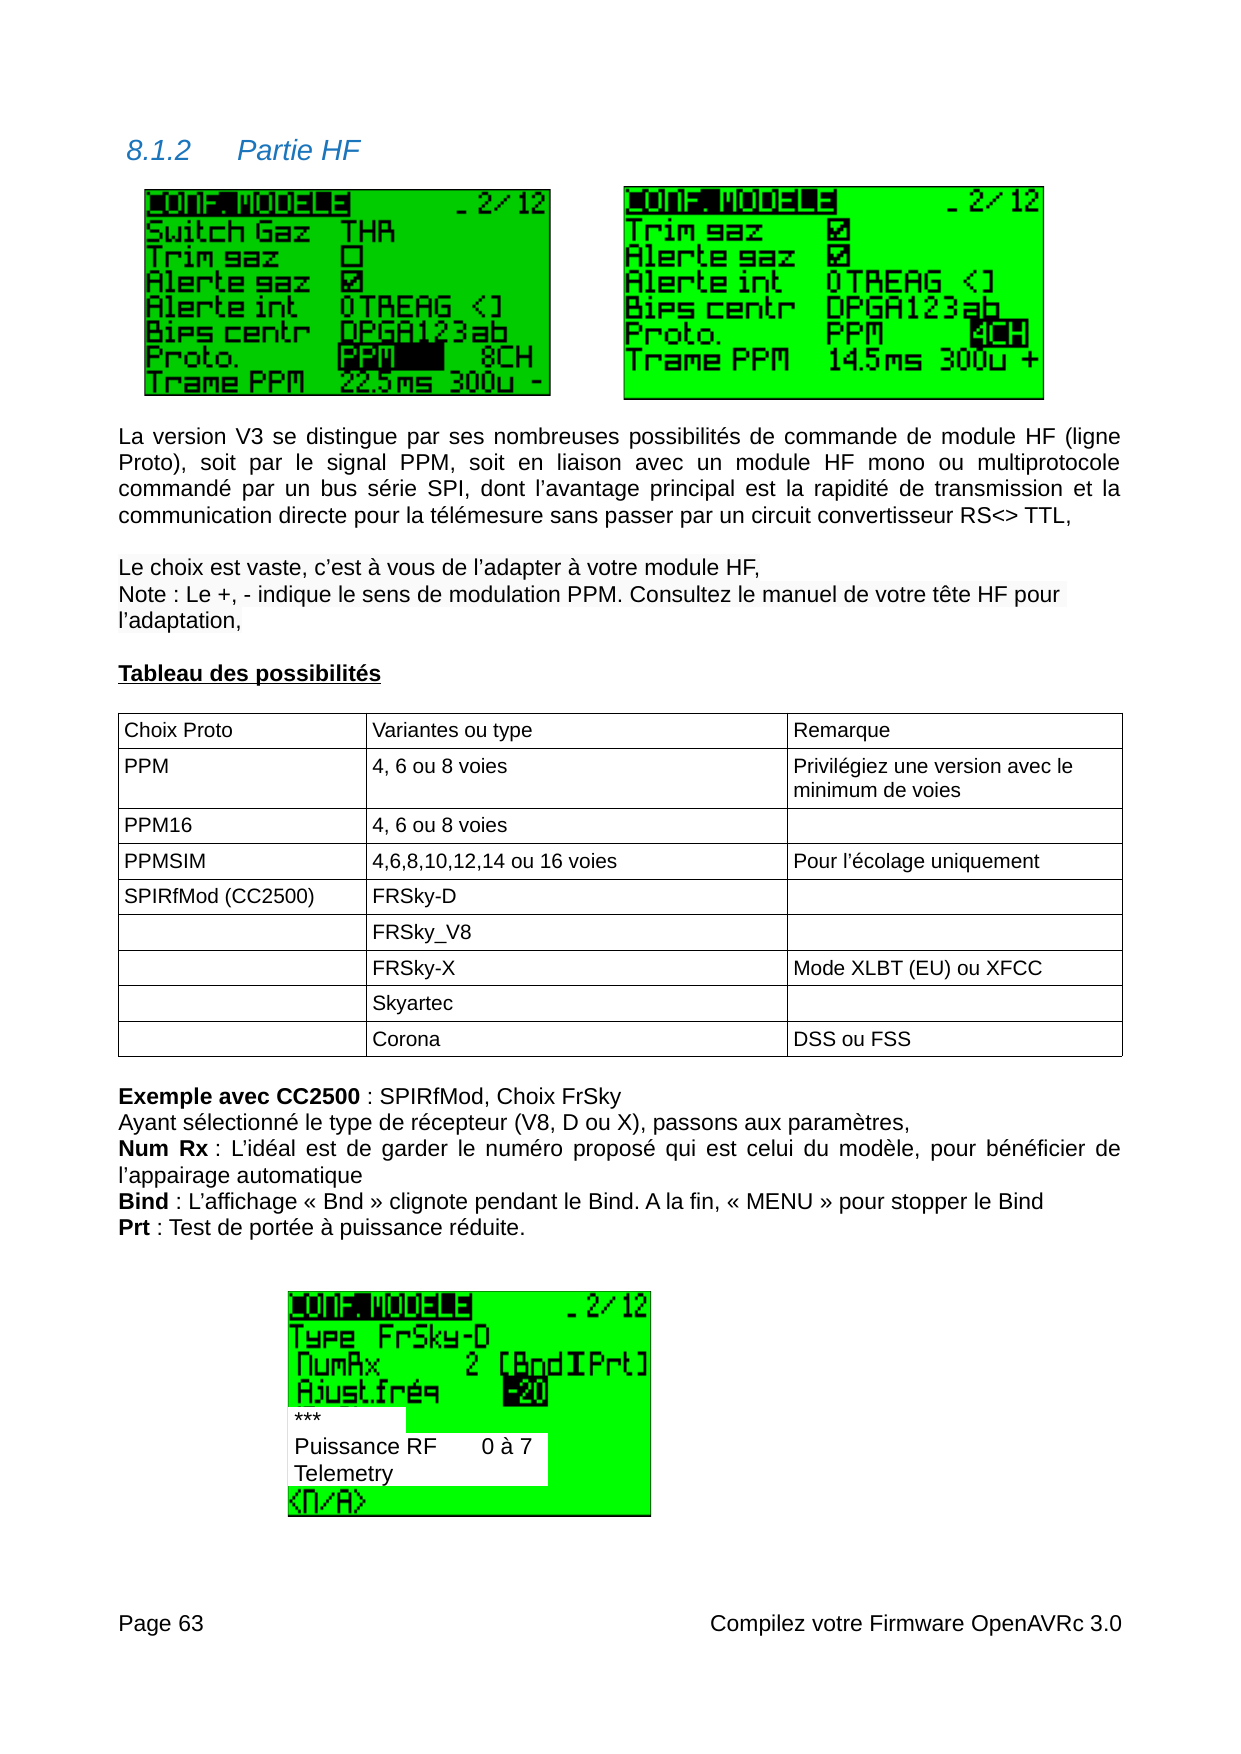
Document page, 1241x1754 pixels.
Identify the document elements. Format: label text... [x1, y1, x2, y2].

table_header Variantes ou type [367, 714, 787, 748]
text La version V3 se distingue par ses nombreuses possibilités de commande de module HF (ligne Proto), soit par le signal PPM, soit en liaison avec un module HF mono ou multiprotocole commandé par un bus série SPI, dont l’avantage principal est la rapidité de transmission et la communication directe pour la télémesure sans passer par un circuit convertisseur RS<> TTL, [118, 423, 1122, 528]
picture [144, 189, 551, 396]
table_cell [119, 951, 366, 985]
table_cell 4, 6 ou 8 voies [367, 749, 787, 807]
text Telemetry [288, 1459, 548, 1486]
table_cell [119, 1022, 366, 1056]
table_cell Privilégiez une version avec le minimum de voies [788, 749, 1122, 807]
table_cell [788, 809, 1122, 843]
table_header Choix Proto [119, 714, 366, 748]
text Prt : Test de portée à puissance réduite. [118, 1214, 1122, 1241]
table_cell Corona [367, 1022, 787, 1056]
table_cell 4,6,8,10,12,14 ou 16 voies [367, 844, 787, 878]
table_cell FRSky-D [367, 880, 787, 914]
text Note : Le +, - indique le sens de modulation PPM. Consultez le manuel de votre tête HF pour l’adaptation, [118, 581, 1122, 633]
text Num Rx : L’idéal est de garder le numéro proposé qui est celui du modèle, pour bénéficier de l’appairage automatique [118, 1135, 1122, 1188]
text Bind : L’affichage « Bnd » clignote pendant le Bind. A la fin, « MENU » pour stopper le Bind [118, 1188, 1122, 1214]
picture [623, 186, 1045, 400]
picture [287, 1291, 652, 1517]
text Puissance RF 0 à 7 [288, 1433, 548, 1459]
table_cell [788, 915, 1122, 949]
table_cell Skyartec [367, 986, 787, 1021]
subtitle Partie HF [118, 133, 1122, 166]
table_cell 4, 6 ou 8 voies [367, 809, 787, 843]
table_cell PPM16 [119, 809, 366, 843]
table_cell [119, 986, 366, 1021]
table_header Remarque [788, 714, 1122, 748]
text *** [288, 1407, 406, 1433]
table_cell FRSky-X [367, 951, 787, 985]
table_cell [788, 880, 1122, 914]
table_cell FRSky_V8 [367, 915, 787, 949]
table_cell Pour l’écolage uniquement [788, 844, 1122, 878]
table_cell [119, 915, 366, 949]
table_cell SPIRfMod (CC2500) [119, 880, 366, 914]
table_cell [788, 986, 1122, 1021]
table_cell DSS ou FSS [788, 1022, 1122, 1056]
text Le choix est vaste, c’est à vous de l’adapter à votre module HF, [118, 554, 1122, 581]
text Exemple avec CC2500 : SPIRfMod, Choix FrSky [118, 1083, 1122, 1109]
text Tableau des possibilités [118, 660, 1122, 686]
text Ayant sélectionné le type de récepteur (V8, D ou X), passons aux paramètres, [118, 1109, 1122, 1135]
table_cell Mode XLBT (EU) ou XFCC [788, 951, 1122, 985]
table_cell PPMSIM [119, 844, 366, 878]
table_cell PPM [119, 749, 366, 807]
